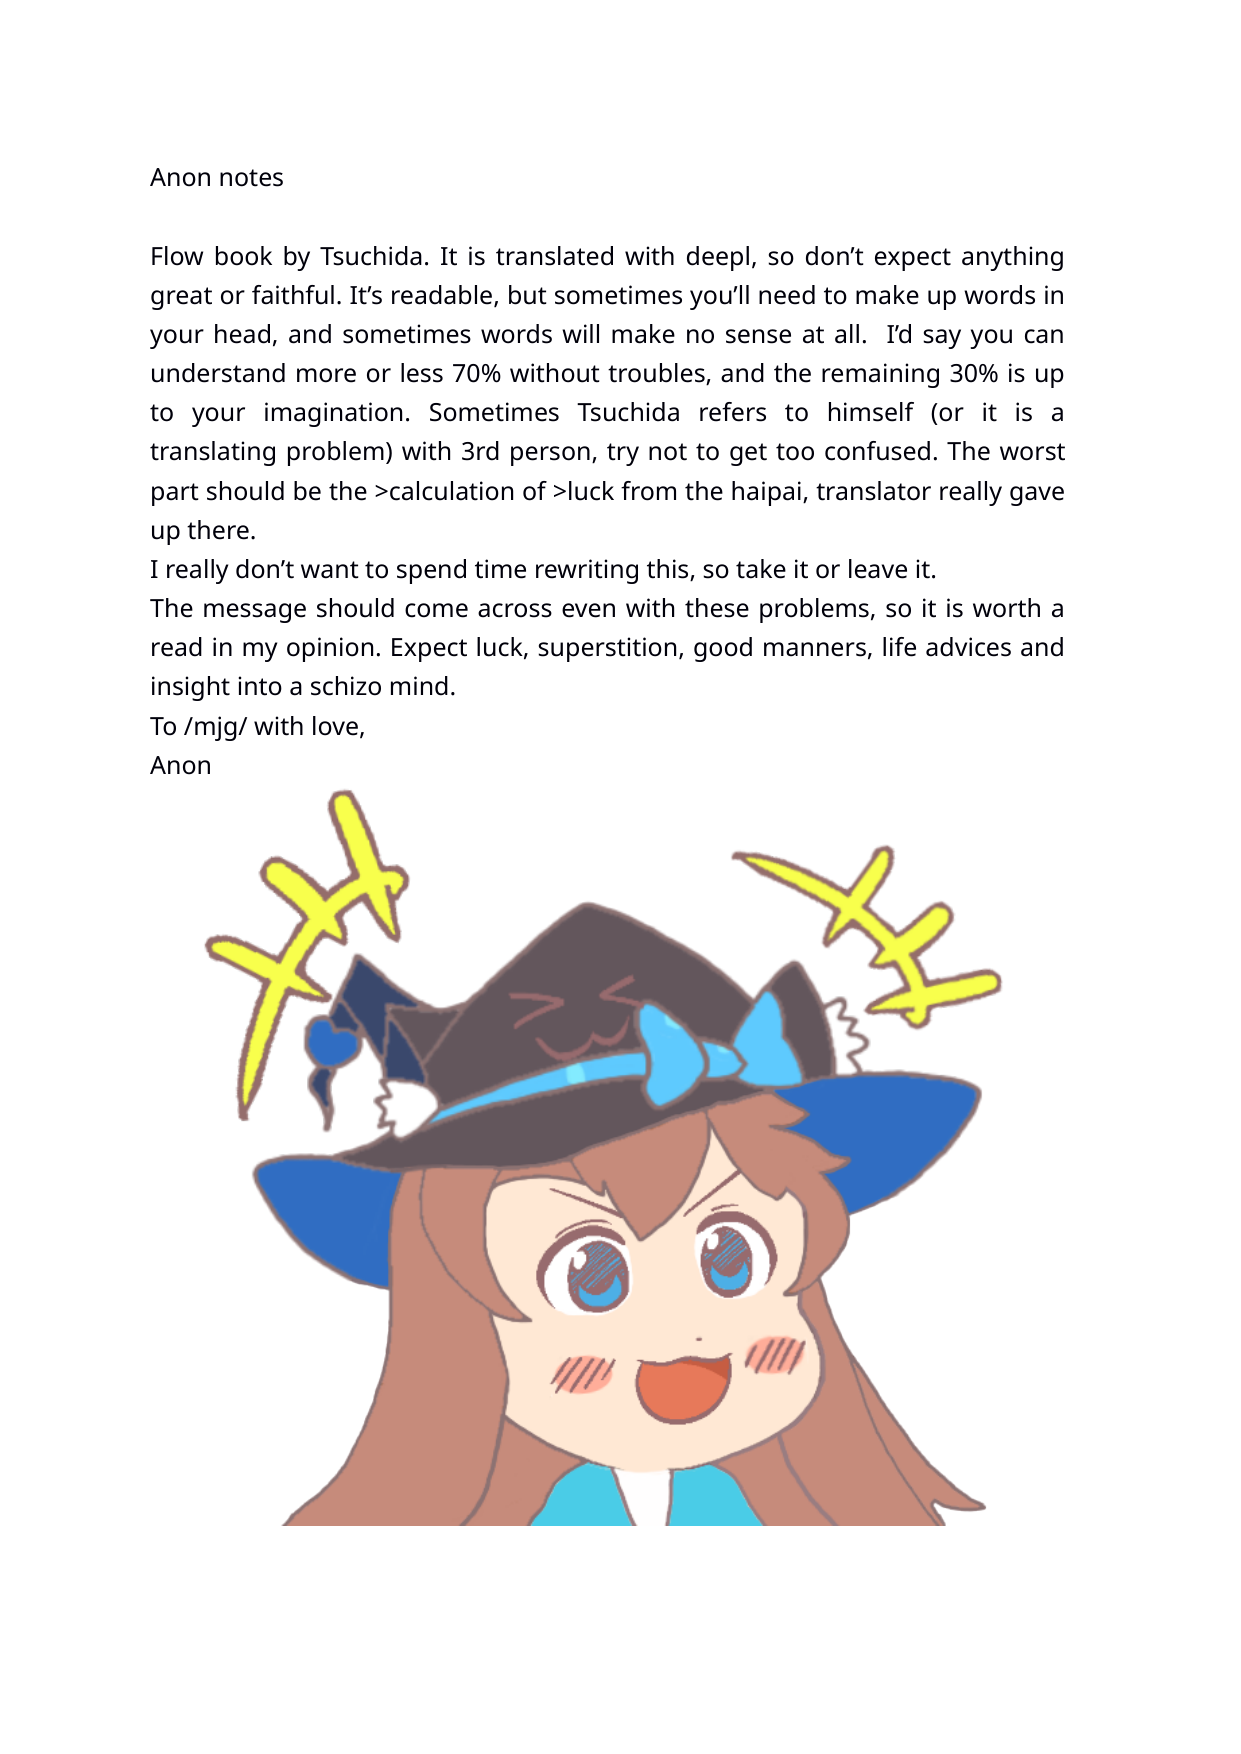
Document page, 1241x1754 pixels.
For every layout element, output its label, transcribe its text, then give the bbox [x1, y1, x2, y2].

text Anon [150, 743, 1067, 782]
text To /mjg/ with love, [150, 704, 1067, 743]
text I really don’t want to spend time rewriting this, so take it or leave it. [150, 547, 1067, 586]
text The message should come across even with these problems, so it is worth a read in my opinion. Expect luck, superstition, good manners, life advices and insight into a schizo mind. [150, 586, 1067, 704]
picture [201, 782, 1039, 1526]
text Anon notes [150, 155, 1067, 194]
text Flow book by Tsuchida. It is translated with deepl, so don’t expect anything great or faithful. It’s readable, but sometimes you’ll need to make up words in your head, and sometimes words will make no sense at all. I’d say you can understand more or less 70% without troubles, and the remaining 30% is up to your imagination. Sometimes Tsuchida refers to himself (or it is a translating problem) with 3rd person, try not to get too confused. The worst part should be the >calculation of >luck from the haipai, translator really gave up there. [150, 234, 1067, 547]
